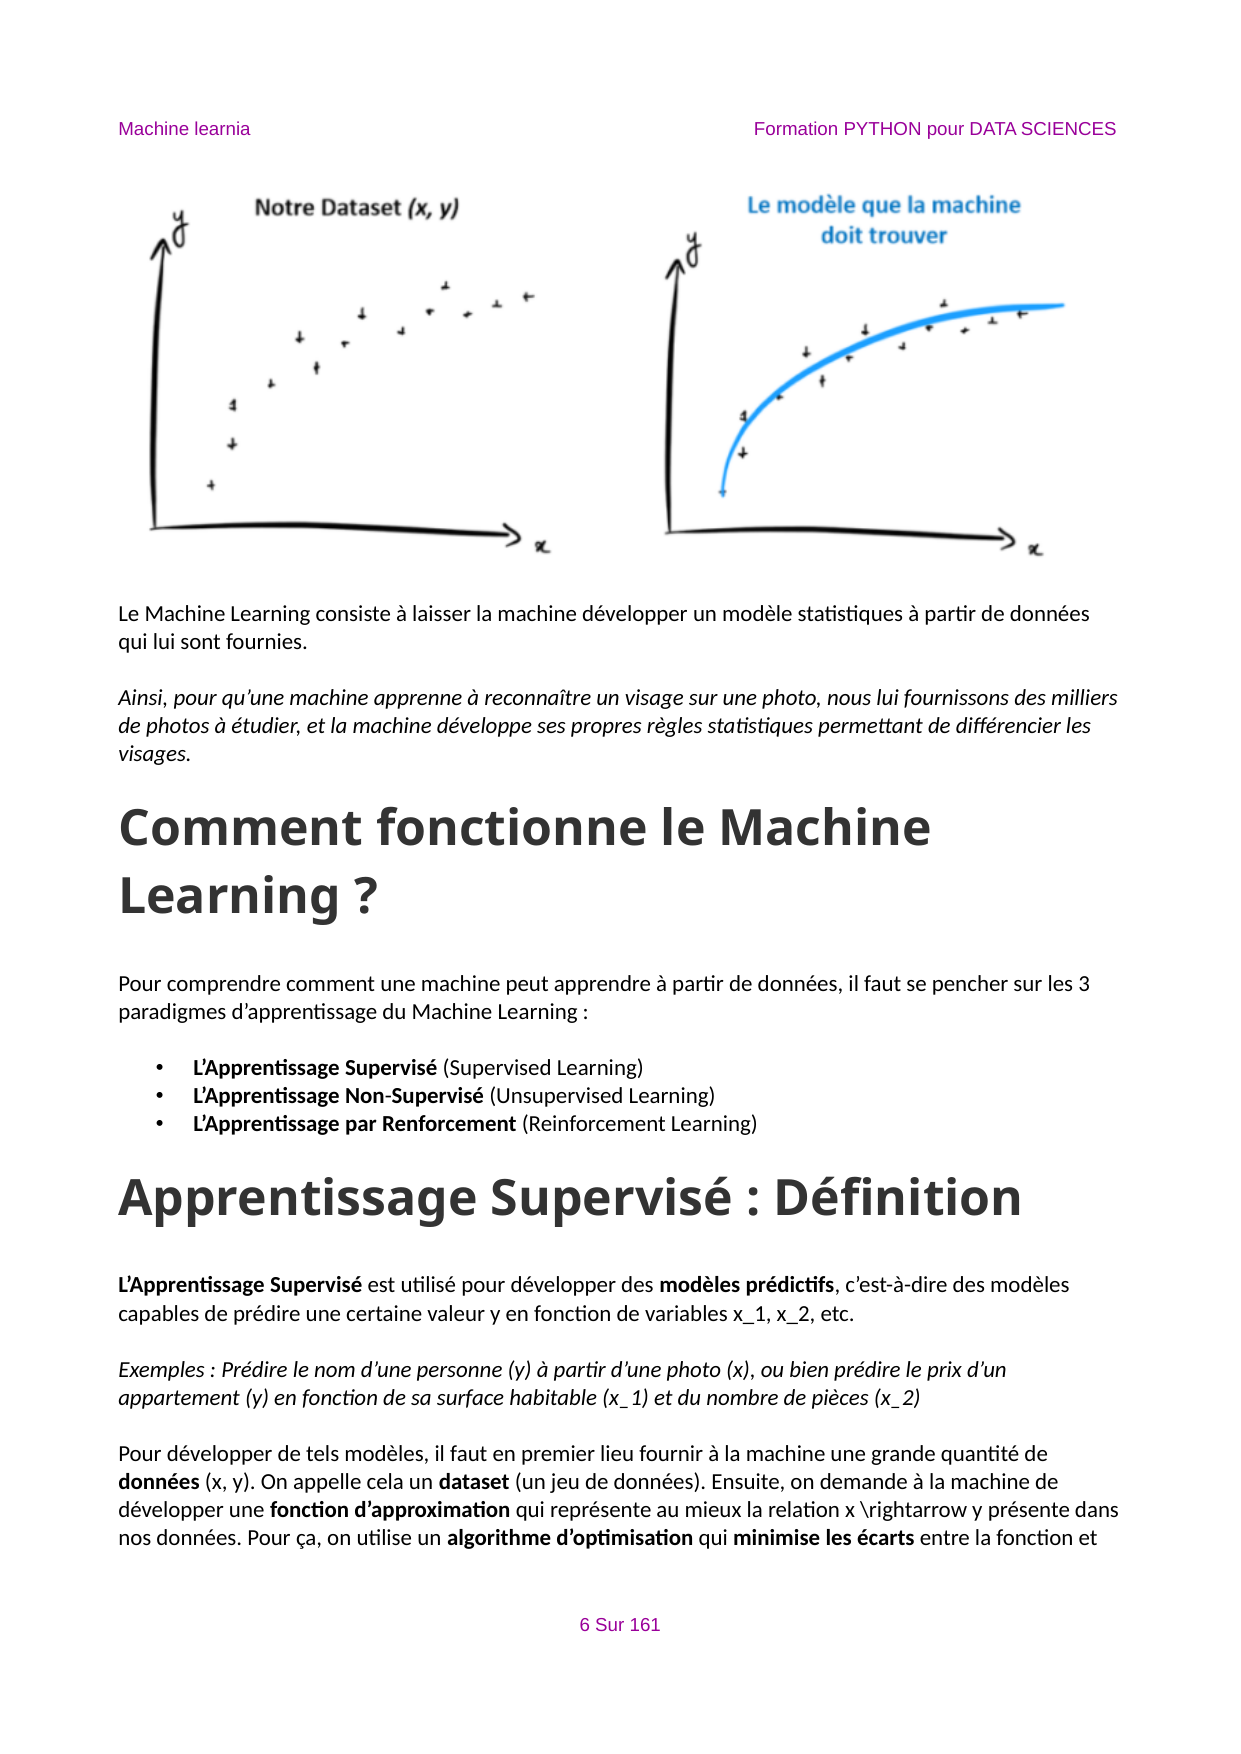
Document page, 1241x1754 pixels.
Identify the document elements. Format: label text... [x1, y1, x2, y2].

subtitle Comment fonctionne le Machine Learning ? [118, 792, 1122, 928]
text L’Apprentissage Supervisé est utilisé pour développer des modèles prédictifs, c’est-à-dire des modèles capables de prédire une certaine valeur y en fonction de variables x_1, x_2, etc. [118, 1271, 1122, 1327]
list L’Apprentissage par Renforcement (Reinforcement Learning) [156, 1109, 1122, 1137]
text Ainsi, pour qu’une machine apprenne à reconnaître un visage sur une photo, nous lui fournissons des milliers de photos à étudier, et la machine développe ses propres règles statistiques permettant de différencier les visages. [118, 683, 1122, 767]
text Pour comprendre comment une machine peut apprendre à partir de données, il faut se pencher sur les 3 paradigmes d’apprentissage du Machine Learning : [118, 969, 1122, 1025]
picture [118, 169, 1122, 571]
list L’Apprentissage Supervisé (Supervised Learning) [156, 1053, 1122, 1081]
text Exemples : Prédire le nom d’une personne (y) à partir d’une photo (x), ou bien prédire le prix d’un appartement (y) en fonction de sa surface habitable (x_1) et du nombre de pièces (x_2) [118, 1355, 1122, 1411]
text Le Machine Learning consiste à laisser la machine développer un modèle statistiques à partir de données qui lui sont fournies. [118, 599, 1122, 655]
text Pour développer de tels modèles, il faut en premier lieu fournir à la machine une grande quantité de données (x, y). On appelle cela un dataset (un jeu de données). Ensuite, on demande à la machine de développer une fonction d’approximation qui représente au mieux la relation x \rightarrow y présente dans nos données. Pour ça, on utilise un algorithme d’optimisation qui minimise les écarts entre la fonction et [118, 1439, 1122, 1551]
subtitle Apprentissage Supervisé : Définition [118, 1162, 1122, 1230]
list L’Apprentissage Non-Supervisé (Unsupervised Learning) [156, 1081, 1122, 1109]
